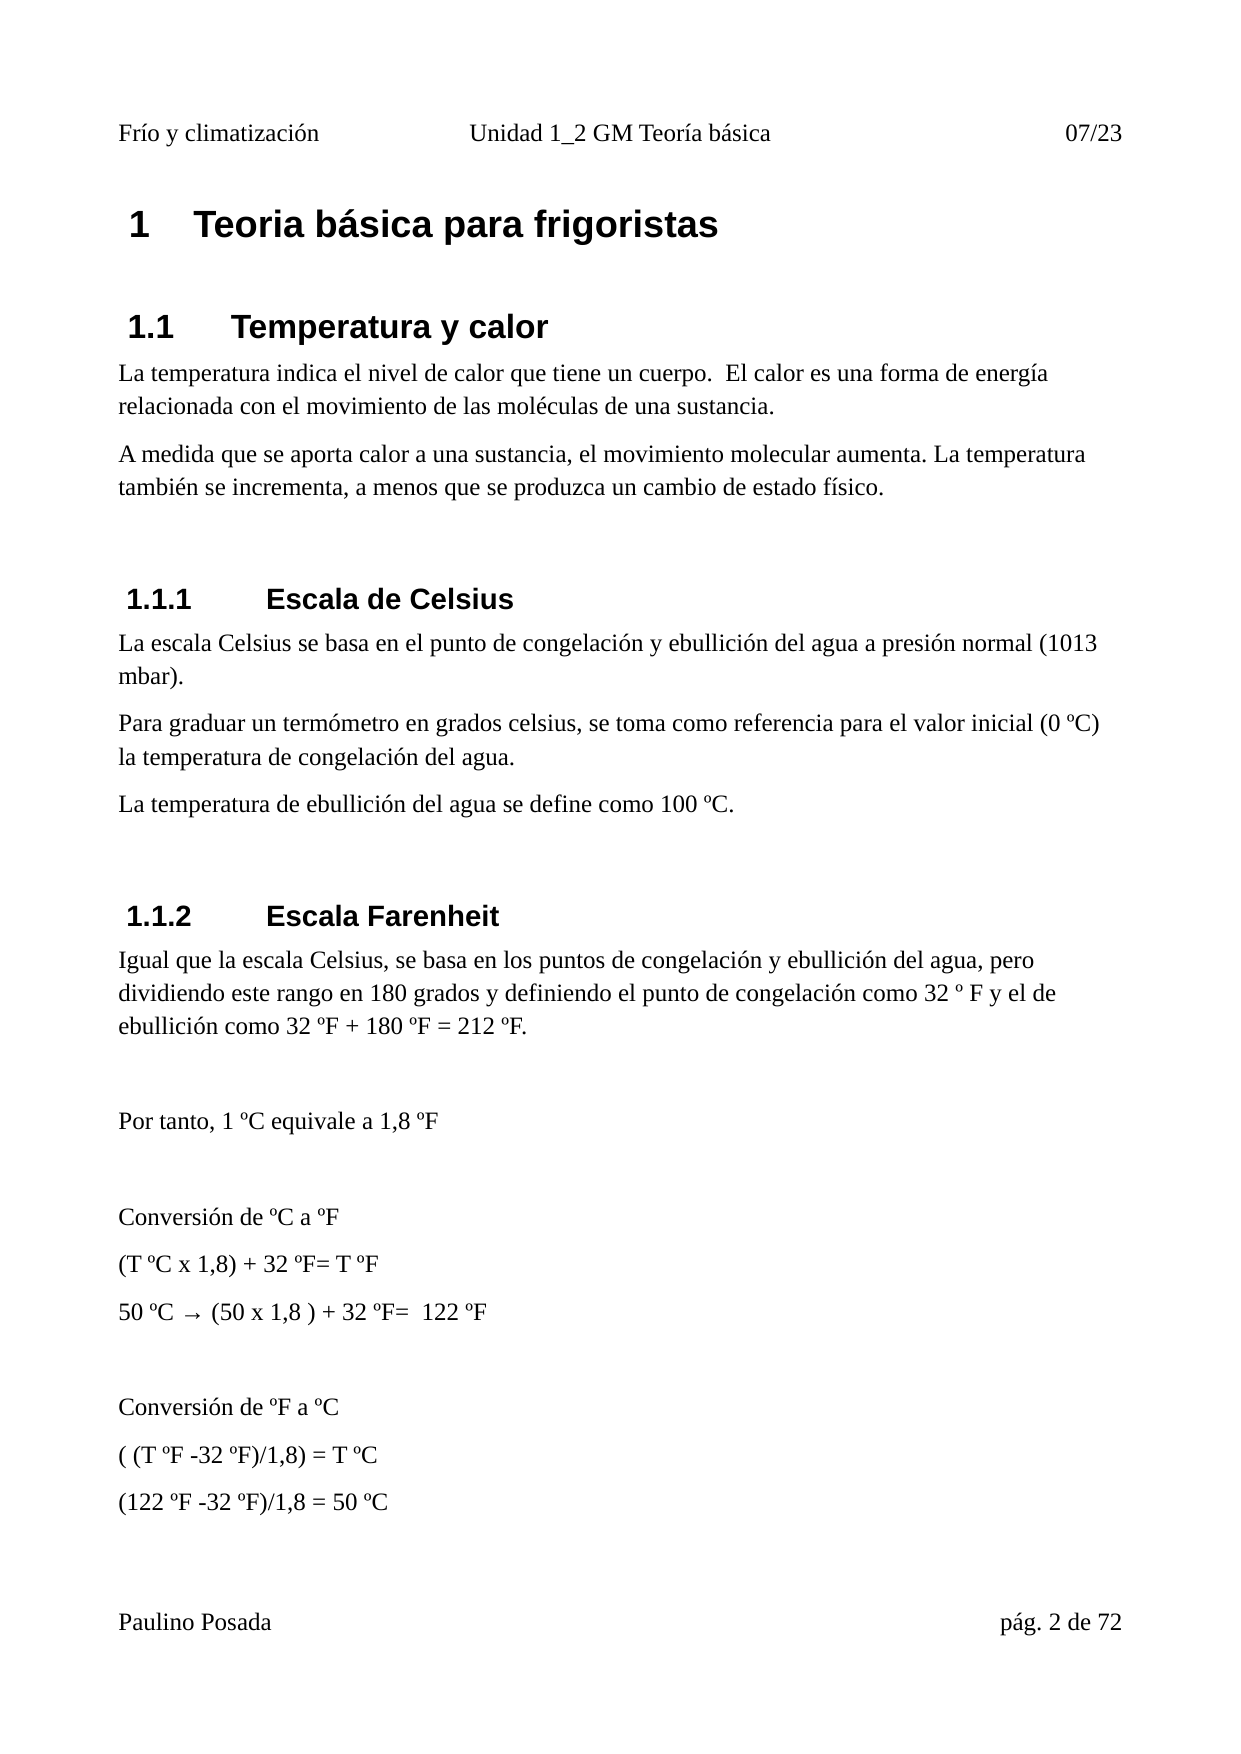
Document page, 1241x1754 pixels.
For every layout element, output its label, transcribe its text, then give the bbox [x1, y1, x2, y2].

subtitle Escala de Celsius [118, 582, 1122, 615]
text Conversión de ºF a ºC [118, 1392, 1122, 1421]
text Conversión de ºC a ºF [118, 1202, 1122, 1230]
subtitle Temperatura y calor [118, 307, 1122, 346]
text Igual que la escala Celsius, se basa en los puntos de congelación y ebullición del agua, pero dividiendo este rango en 180 grados y definiendo el punto de congelación como 32 º F y el de ebullición como 32 ºF + 180 ºF = 212 ºF. [118, 945, 1122, 1040]
text 50 ºC → (50 x 1,8 ) + 32 ºF= 122 ºF [118, 1297, 1122, 1326]
text Para graduar un termómetro en grados celsius, se toma como referencia para el valor inicial (0 ºC) la temperatura de congelación del agua. [118, 708, 1122, 770]
text (122 ºF -32 ºF)/1,8 = 50 ºC [118, 1487, 1122, 1516]
text La escala Celsius se basa en el punto de congelación y ebullición del agua a presión normal (1013 mbar). [118, 628, 1122, 690]
text A medida que se aporta calor a una sustancia, el movimiento molecular aumenta. La temperatura también se incrementa, a menos que se produzca un cambio de estado físico. [118, 439, 1122, 501]
subtitle Teoria básica para frigoristas [118, 201, 1122, 245]
text La temperatura indica el nivel de calor que tiene un cuerpo. El calor es una forma de energía relacionada con el movimiento de las moléculas de una sustancia. [118, 358, 1122, 420]
text Por tanto, 1 ºC equivale a 1,8 ºF [118, 1106, 1122, 1135]
text ( (T ºF -32 ºF)/1,8) = T ºC [118, 1440, 1122, 1468]
subtitle Escala Farenheit [118, 899, 1122, 933]
text (T ºC x 1,8) + 32 ºF= T ºF [118, 1249, 1122, 1278]
text La temperatura de ebullición del agua se define como 100 ºC. [118, 789, 1122, 818]
